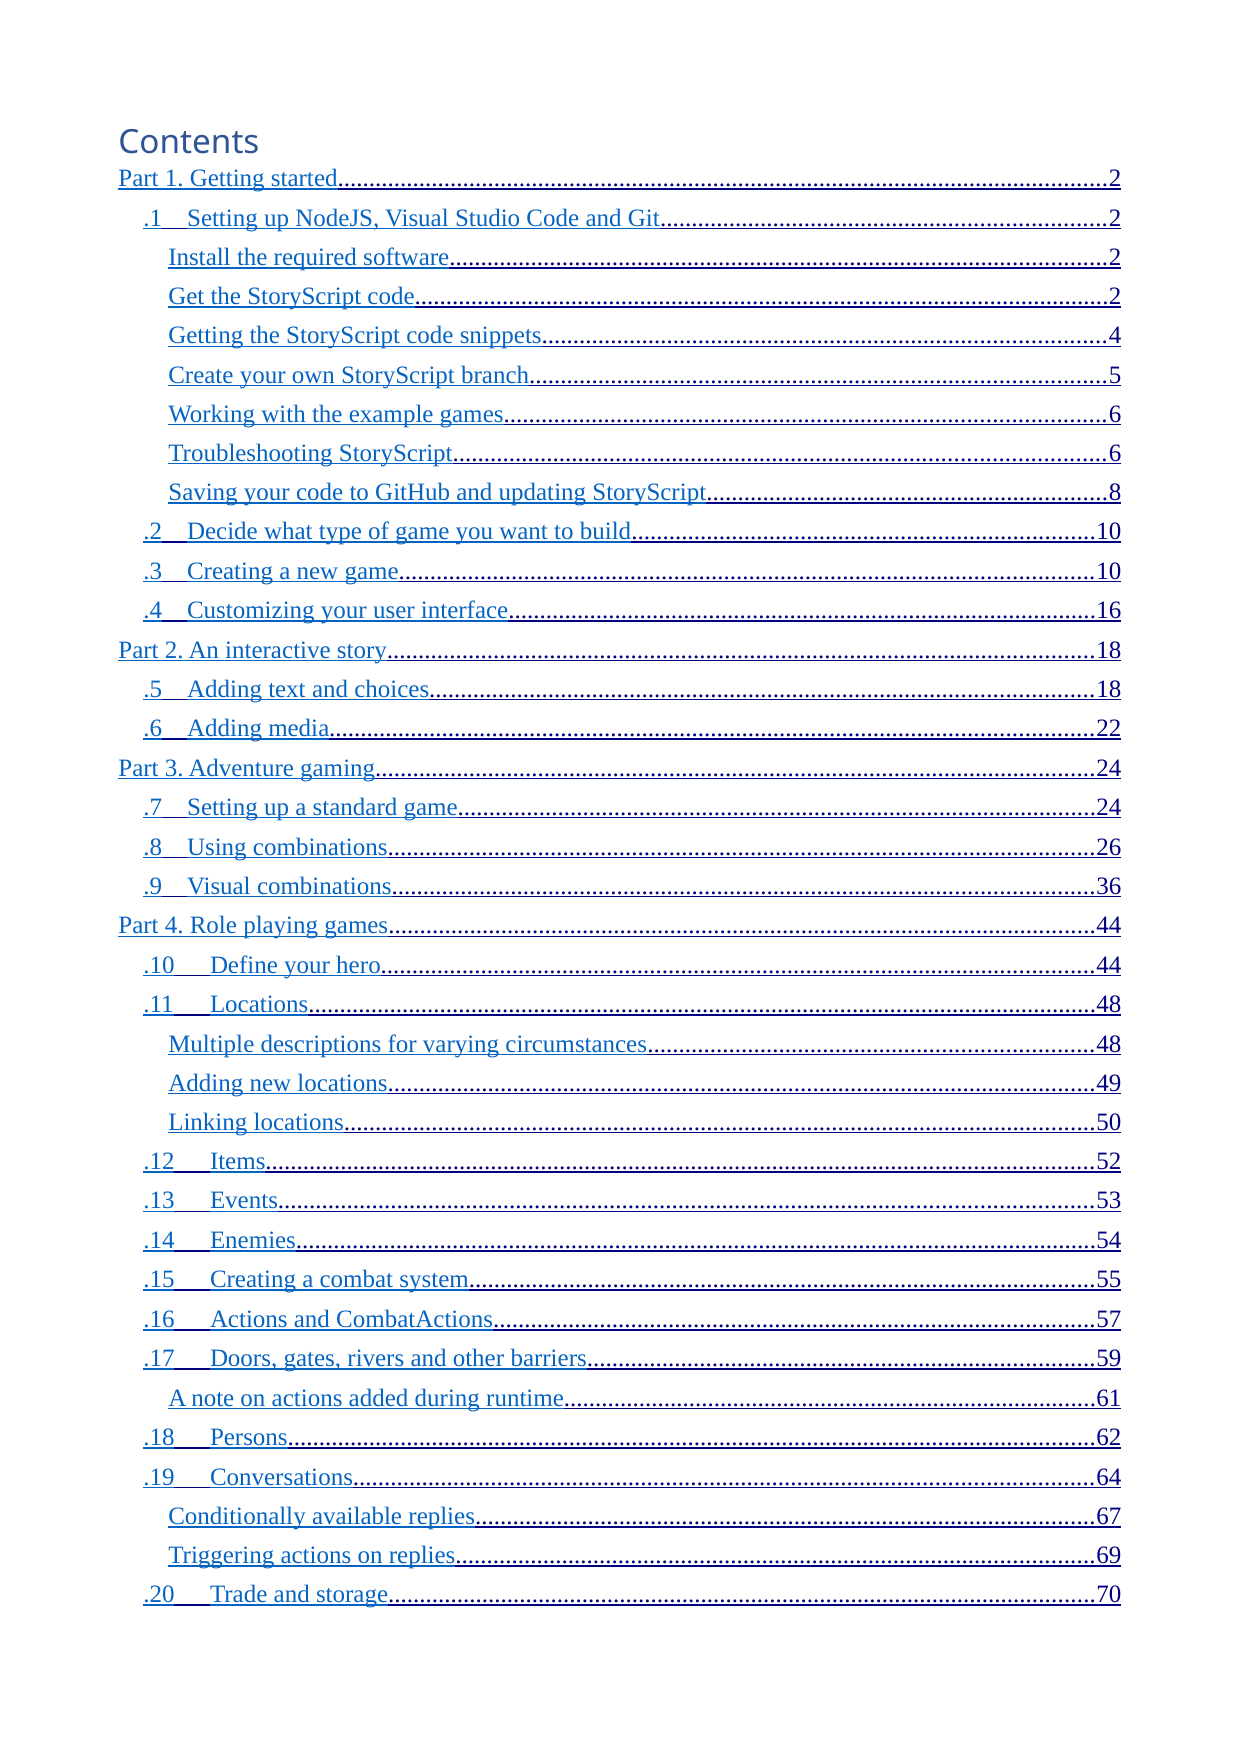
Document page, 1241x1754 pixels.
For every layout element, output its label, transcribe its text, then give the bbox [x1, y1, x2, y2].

text Saving your code to GitHub and updating StoryScript 8 [168, 477, 1122, 506]
text Multiple descriptions for varying circumstances 48 [168, 1029, 1122, 1057]
text .16 Actions and CombatActions 57 [143, 1304, 1122, 1333]
text Adding new locations 49 [168, 1068, 1122, 1097]
text A note on actions added during runtime 61 [168, 1383, 1122, 1412]
text Part 3. Adventure gaming 24 [118, 753, 1122, 782]
text .4 Customizing your user interface 16 [143, 595, 1122, 624]
text .6 Adding media 22 [143, 713, 1122, 742]
text .8 Using combinations 26 [143, 832, 1122, 861]
text Triggering actions on replies 69 [168, 1540, 1122, 1569]
text .17 Doors, gates, rivers and other barriers 59 [143, 1343, 1122, 1373]
text .11 Locations 48 [143, 989, 1122, 1018]
text .15 Creating a combat system 55 [143, 1264, 1122, 1294]
text .12 Items 52 [143, 1146, 1122, 1175]
text Get the StoryScript code 2 [168, 281, 1122, 310]
text Working with the example games 6 [168, 399, 1122, 428]
text .9 Visual combinations 36 [143, 871, 1122, 900]
text Troubleshooting StoryScript 6 [168, 438, 1122, 467]
text Create your own StoryScript branch 5 [168, 360, 1122, 388]
text .1 Setting up NodeJS, Visual Studio Code and Git 2 [143, 203, 1122, 232]
text .13 Events 53 [143, 1186, 1122, 1215]
text .5 Adding text and choices 18 [143, 674, 1122, 703]
text .2 Decide what type of game you want to build 10 [143, 516, 1122, 545]
text Part 4. Role playing games 44 [118, 911, 1122, 939]
text Install the required software 2 [168, 242, 1122, 271]
text .3 Creating a new game 10 [143, 556, 1122, 585]
text .20 Trade and storage 70 [143, 1579, 1122, 1608]
text Conditionally available replies 67 [168, 1501, 1122, 1530]
text .14 Enemies 54 [143, 1225, 1122, 1254]
text .10 Define your hero 44 [143, 950, 1122, 979]
text Part 2. An interactive story 18 [118, 635, 1122, 663]
text Getting the StoryScript code snippets 4 [168, 321, 1122, 349]
text Linking locations 50 [168, 1107, 1122, 1136]
text .19 Conversations 64 [143, 1462, 1122, 1491]
text .7 Setting up a standard game 24 [143, 792, 1122, 821]
text Part 1. Getting started 2 [118, 163, 1122, 192]
text .18 Persons 62 [143, 1422, 1122, 1451]
subtitle Contents [118, 118, 1122, 163]
